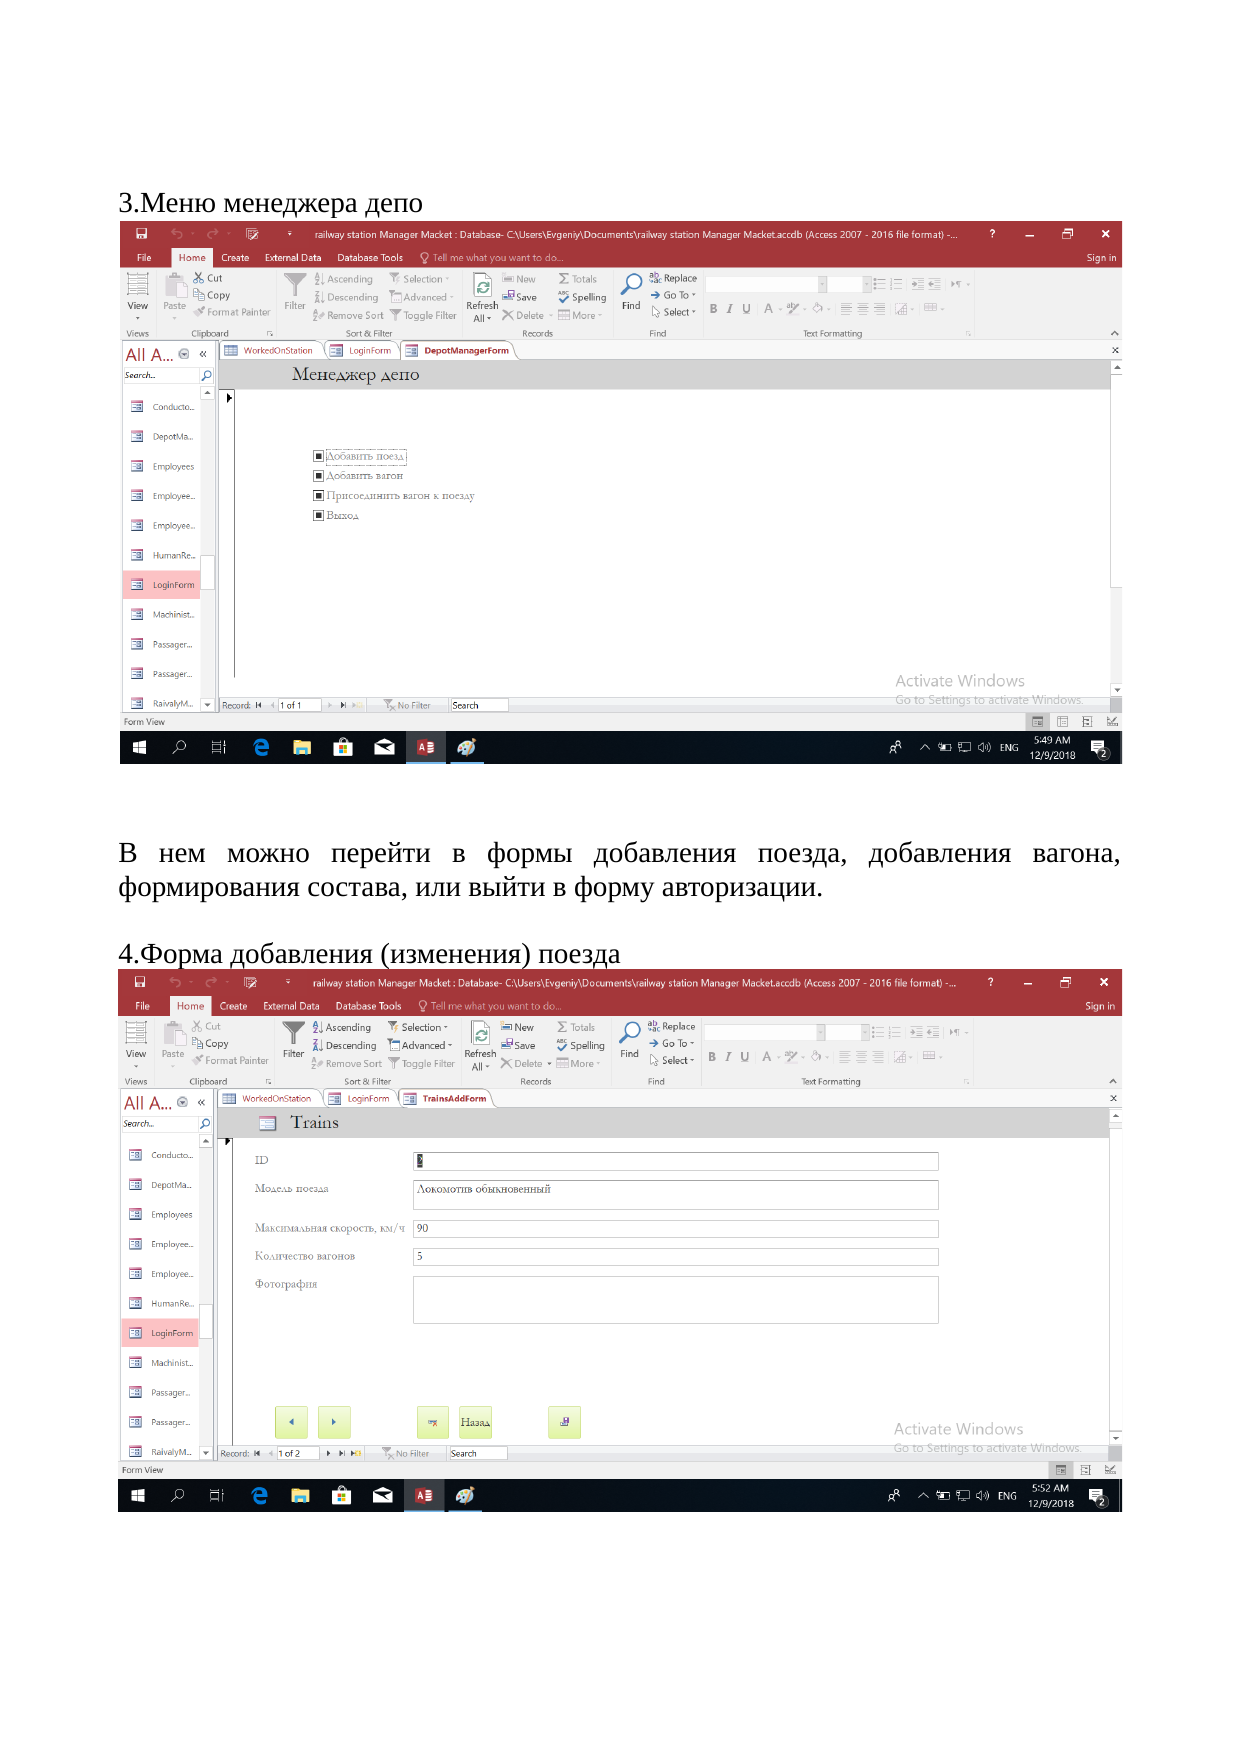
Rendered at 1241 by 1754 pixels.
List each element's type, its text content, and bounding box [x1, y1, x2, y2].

picture [118, 218, 1123, 836]
picture [118, 969, 1123, 1587]
text 4.Форма добавления (изменения) поезда [118, 936, 1122, 969]
text В нем можно перейти в формы добавления поезда, добавления вагона, формирования состава, или выйти в форму авторизации. [118, 836, 1122, 903]
text 3.Меню менеджера депо [118, 185, 1122, 218]
